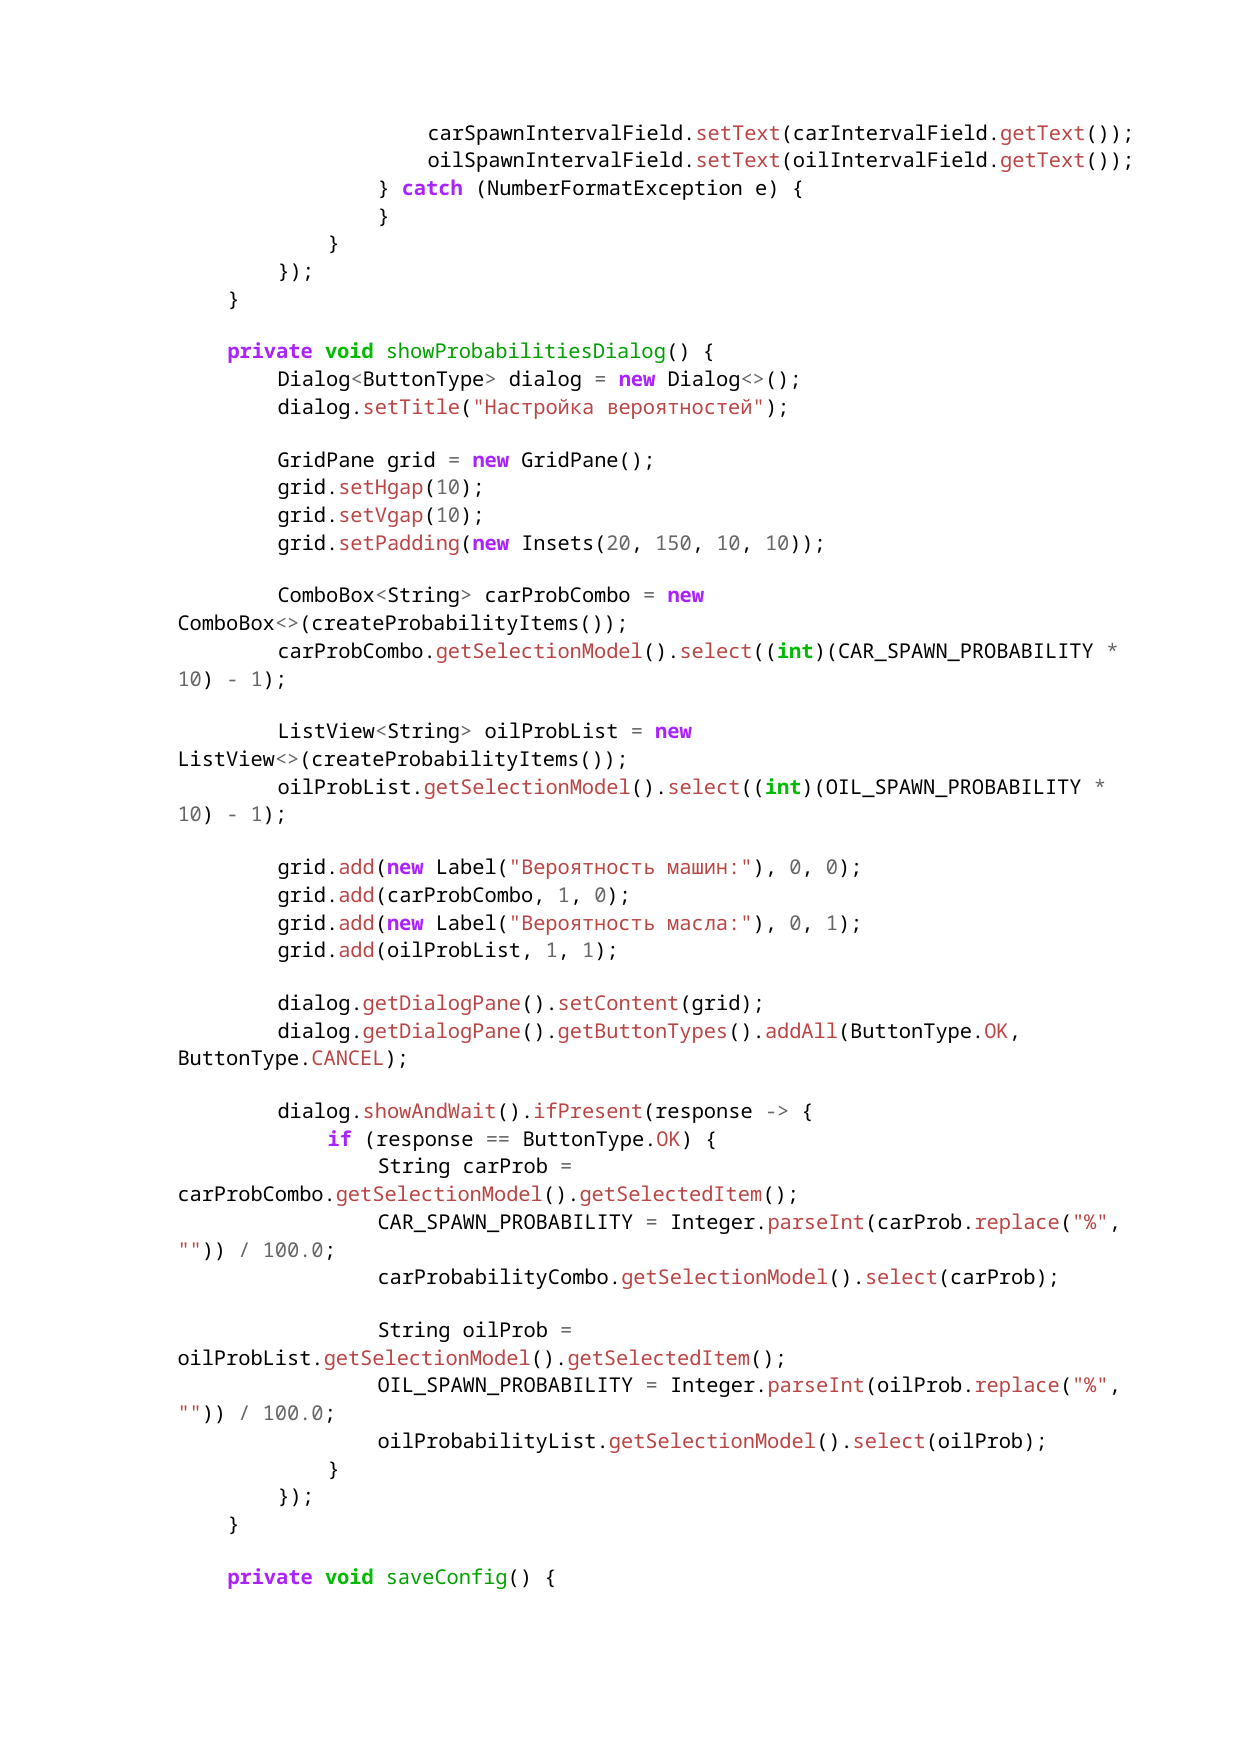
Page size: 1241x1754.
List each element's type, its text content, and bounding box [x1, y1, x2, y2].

text carProbCombo.getSelectionModel().select((int)(CAR_SPAWN_PROBABILITY * 10) - 1); [177, 636, 1152, 692]
text carSpawnIntervalField.setText(carIntervalField.getText()); [177, 118, 1152, 146]
text dialog.getDialogPane().setContent(grid); [177, 988, 1152, 1016]
text OIL_SPAWN_PROBABILITY = Integer.parseInt(oilProb.replace("%", "")) / 100.0; [177, 1371, 1152, 1426]
text grid.setPadding(new Insets(20, 150, 10, 10)); [177, 528, 1152, 556]
text } [177, 229, 1152, 257]
text grid.add(new Label("Вероятность масла:"), 0, 1); [177, 908, 1152, 936]
text } [177, 201, 1152, 229]
text dialog.getDialogPane().getButtonTypes().addAll(ButtonType.OK, ButtonType.CANCEL); [177, 1016, 1152, 1072]
text private void showProbabilitiesDialog() { [177, 337, 1152, 365]
text grid.setVgap(10); [177, 501, 1152, 528]
text oilProbabilityList.getSelectionModel().select(oilProb); [177, 1426, 1152, 1454]
text oilProbList.getSelectionModel().select((int)(OIL_SPAWN_PROBABILITY * 10) - 1); [177, 772, 1152, 828]
text dialog.showAndWait().ifPresent(response -> { [177, 1097, 1152, 1124]
text grid.add(new Label("Вероятность машин:"), 0, 0); [177, 853, 1152, 880]
text }); [177, 257, 1152, 284]
text grid.add(carProbCombo, 1, 0); [177, 880, 1152, 908]
text GridPane grid = new GridPane(); [177, 445, 1152, 473]
text grid.setHgap(10); [177, 473, 1152, 501]
text } [177, 284, 1152, 312]
text carProbabilityCombo.getSelectionModel().select(carProb); [177, 1263, 1152, 1291]
text ComboBox<String> carProbCombo = new ComboBox<>(createProbabilityItems()); [177, 581, 1152, 636]
text oilSpawnIntervalField.setText(oilIntervalField.getText()); [177, 146, 1152, 173]
text dialog.setTitle("Настройка вероятностей"); [177, 392, 1152, 420]
text String oilProb = oilProbList.getSelectionModel().getSelectedItem(); [177, 1316, 1152, 1371]
text CAR_SPAWN_PROBABILITY = Integer.parseInt(carProb.replace("%", "")) / 100.0; [177, 1207, 1152, 1263]
text if (response == ButtonType.OK) { [177, 1124, 1152, 1152]
text grid.add(oilProbList, 1, 1); [177, 936, 1152, 963]
text } [177, 1454, 1152, 1482]
text String carProb = carProbCombo.getSelectionModel().getSelectedItem(); [177, 1152, 1152, 1207]
text ListView<String> oilProbList = new ListView<>(createProbabilityItems()); [177, 717, 1152, 772]
text Dialog<ButtonType> dialog = new Dialog<>(); [177, 365, 1152, 392]
text }); [177, 1482, 1152, 1509]
text } [177, 1509, 1152, 1537]
text } catch (NumberFormatException e) { [177, 173, 1152, 201]
text private void saveConfig() { [177, 1562, 1152, 1590]
